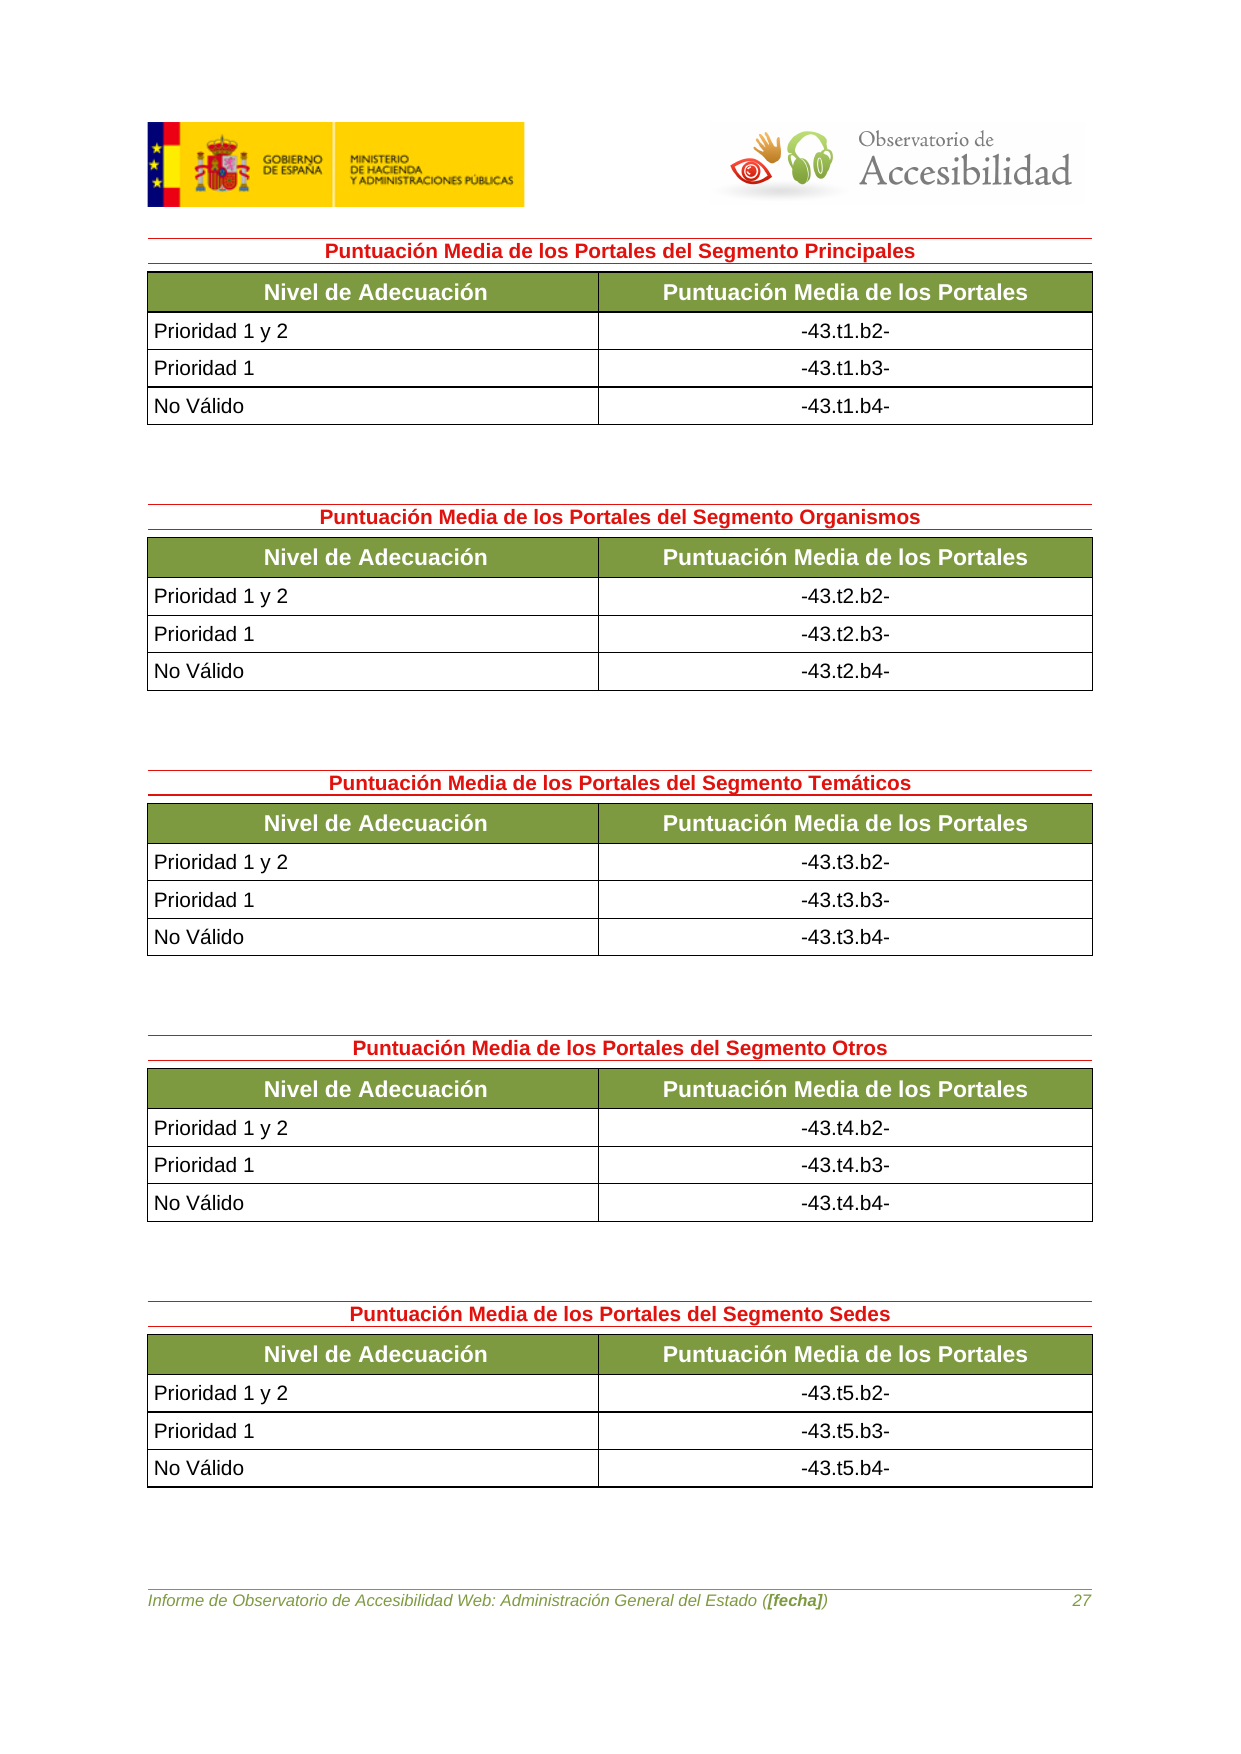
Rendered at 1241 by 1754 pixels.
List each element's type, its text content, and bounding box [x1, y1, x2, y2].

picture [710, 122, 1086, 205]
table_cell No Válido [148, 388, 598, 424]
table_cell -43.t3.b3- [599, 881, 1092, 918]
text Puntuación Media de los Portales del Segmento Temáticos [148, 771, 1092, 794]
table_cell No Válido [148, 1450, 598, 1486]
table_header Puntuación Media de los Portales [599, 273, 1092, 311]
table_cell -43.t1.b3- [599, 350, 1092, 386]
table_cell Prioridad 1 [148, 881, 598, 918]
table_cell -43.t3.b4- [599, 919, 1092, 955]
table_cell Prioridad 1 y 2 [148, 1375, 598, 1411]
text Puntuación Media de los Portales del Segmento Sedes [148, 1302, 1092, 1326]
table_cell No Válido [148, 1184, 598, 1221]
table_cell Prioridad 1 y 2 [148, 844, 598, 880]
table_cell -43.t4.b4- [599, 1184, 1092, 1221]
text Puntuación Media de los Portales del Segmento Otros [148, 1036, 1092, 1060]
table_cell No Válido [148, 653, 598, 689]
table_cell Prioridad 1 y 2 [148, 313, 598, 349]
picture [147, 122, 525, 207]
table_cell -43.t4.b2- [599, 1109, 1092, 1146]
table_header Nivel de Adecuación [148, 804, 598, 843]
table_cell No Válido [148, 919, 598, 955]
table_cell -43.t5.b4- [599, 1450, 1092, 1486]
table_header Puntuación Media de los Portales [599, 538, 1092, 577]
table_cell -43.t5.b3- [599, 1413, 1092, 1449]
table_cell -43.t4.b3- [599, 1147, 1092, 1183]
table_cell -43.t2.b3- [599, 616, 1092, 652]
table_cell Prioridad 1 [148, 1413, 598, 1449]
text Puntuación Media de los Portales del Segmento Organismos [148, 505, 1092, 529]
table_header Puntuación Media de los Portales [599, 804, 1092, 843]
table_cell -43.t3.b2- [599, 844, 1092, 880]
table_cell -43.t2.b4- [599, 653, 1092, 689]
table_header Puntuación Media de los Portales [599, 1069, 1092, 1108]
table_cell Prioridad 1 [148, 350, 598, 386]
text Puntuación Media de los Portales del Segmento Principales [148, 239, 1092, 263]
table_header Nivel de Adecuación [148, 1335, 598, 1374]
table_header Nivel de Adecuación [148, 538, 598, 577]
table_header Nivel de Adecuación [148, 1069, 598, 1108]
table_header Nivel de Adecuación [148, 273, 598, 311]
table_header Puntuación Media de los Portales [599, 1335, 1092, 1374]
table_cell Prioridad 1 y 2 [148, 1109, 598, 1146]
table_cell -43.t5.b2- [599, 1375, 1092, 1411]
table_cell -43.t2.b2- [599, 578, 1092, 614]
table_cell -43.t1.b4- [599, 388, 1092, 424]
table_cell Prioridad 1 [148, 616, 598, 652]
table_cell Prioridad 1 y 2 [148, 578, 598, 614]
table_cell -43.t1.b2- [599, 313, 1092, 349]
table_cell Prioridad 1 [148, 1147, 598, 1183]
